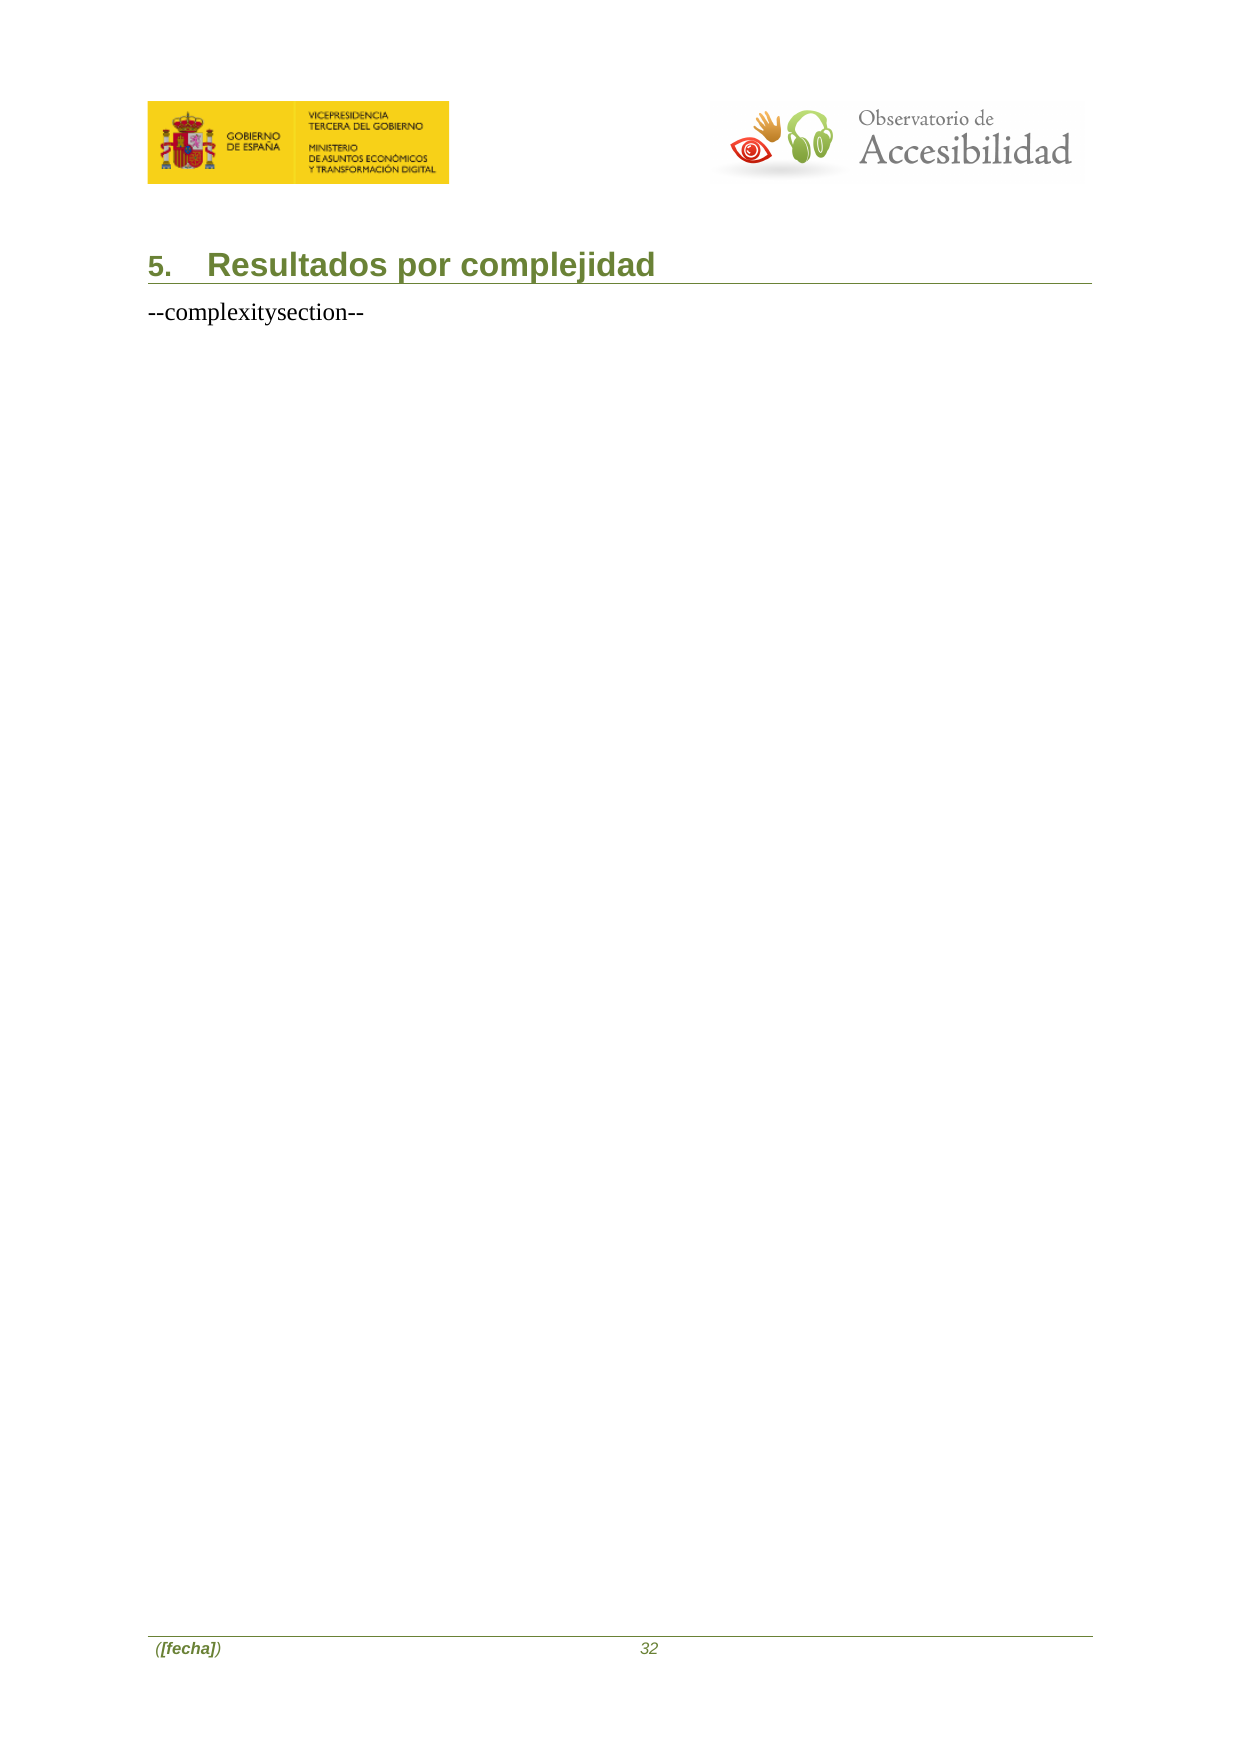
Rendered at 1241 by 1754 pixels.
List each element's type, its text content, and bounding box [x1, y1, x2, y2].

subtitle Resultados por complejidad [148, 245, 1092, 283]
picture [147, 101, 450, 184]
text --complexitysection-- [148, 297, 1092, 326]
picture [710, 101, 1086, 184]
